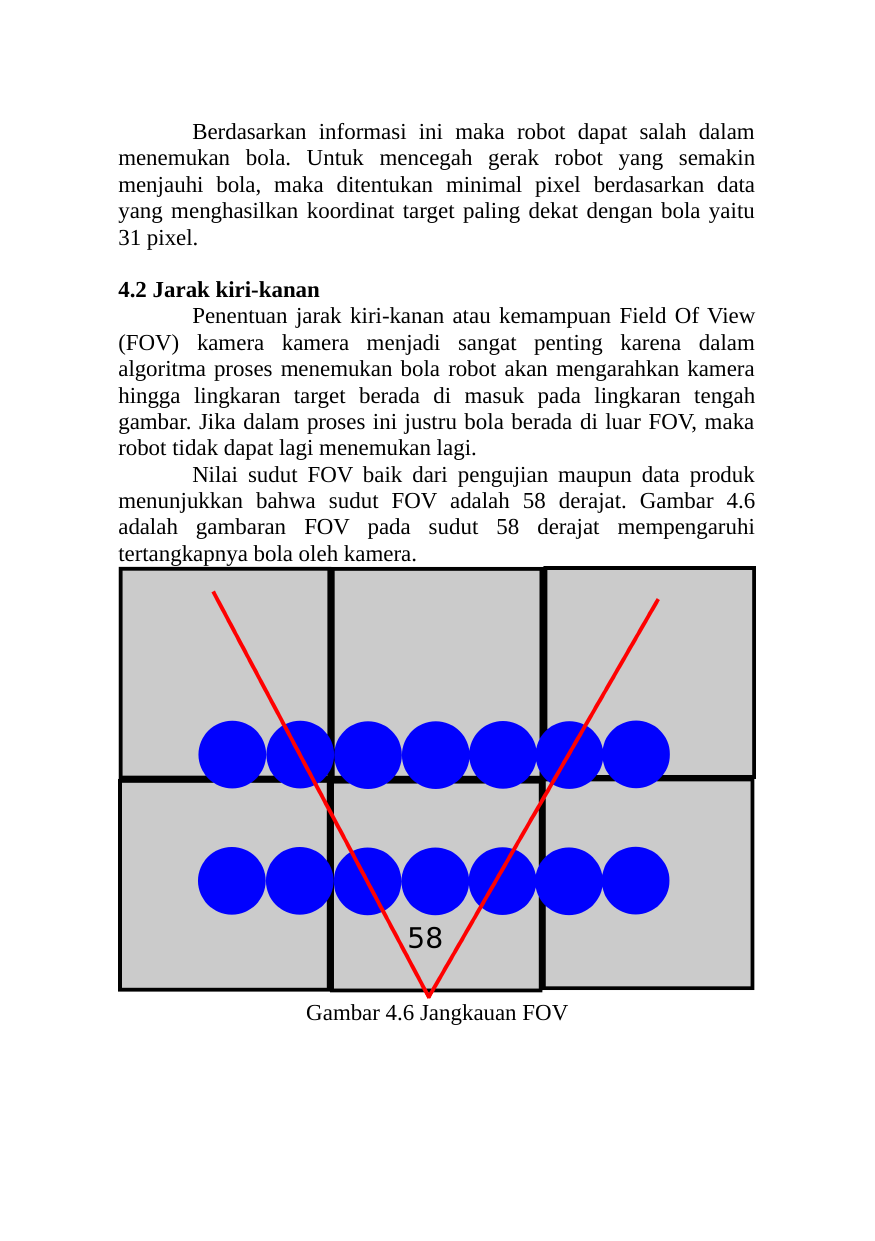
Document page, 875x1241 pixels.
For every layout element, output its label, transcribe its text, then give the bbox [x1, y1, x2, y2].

text Nilai sudut FOV baik dari pengujian maupun data produk menunjukkan bahwa sudut FOV adalah 58 derajat. Gambar 4.6 adalah gambaran FOV pada sudut 58 derajat mempengaruhi tertangkapnya bola oleh kamera. [118, 461, 756, 566]
text Gambar 4.6 Jangkauan FOV [118, 999, 756, 1025]
list Berdasarkan informasi ini maka robot dapat salah dalam menemukan bola. Untuk mencegah gerak robot yang semakin menjauhi bola, maka ditentukan minimal pixel berdasarkan data yang menghasilkan koordinat target paling dekat dengan bola yaitu 31 pixel. [118, 118, 756, 250]
text 4.2 Jarak kiri-kanan [118, 276, 756, 303]
text Penentuan jarak kiri-kanan atau kemampuan Field Of View (FOV) kamera kamera menjadi sangat penting karena dalam algoritma proses menemukan bola robot akan mengarahkan kamera hingga lingkaran target berada di masuk pada lingkaran tengah gambar. Jika dalam proses ini justru bola berada di luar FOV, maka robot tidak dapat lagi menemukan lagi. [118, 303, 756, 461]
picture [118, 566, 756, 999]
